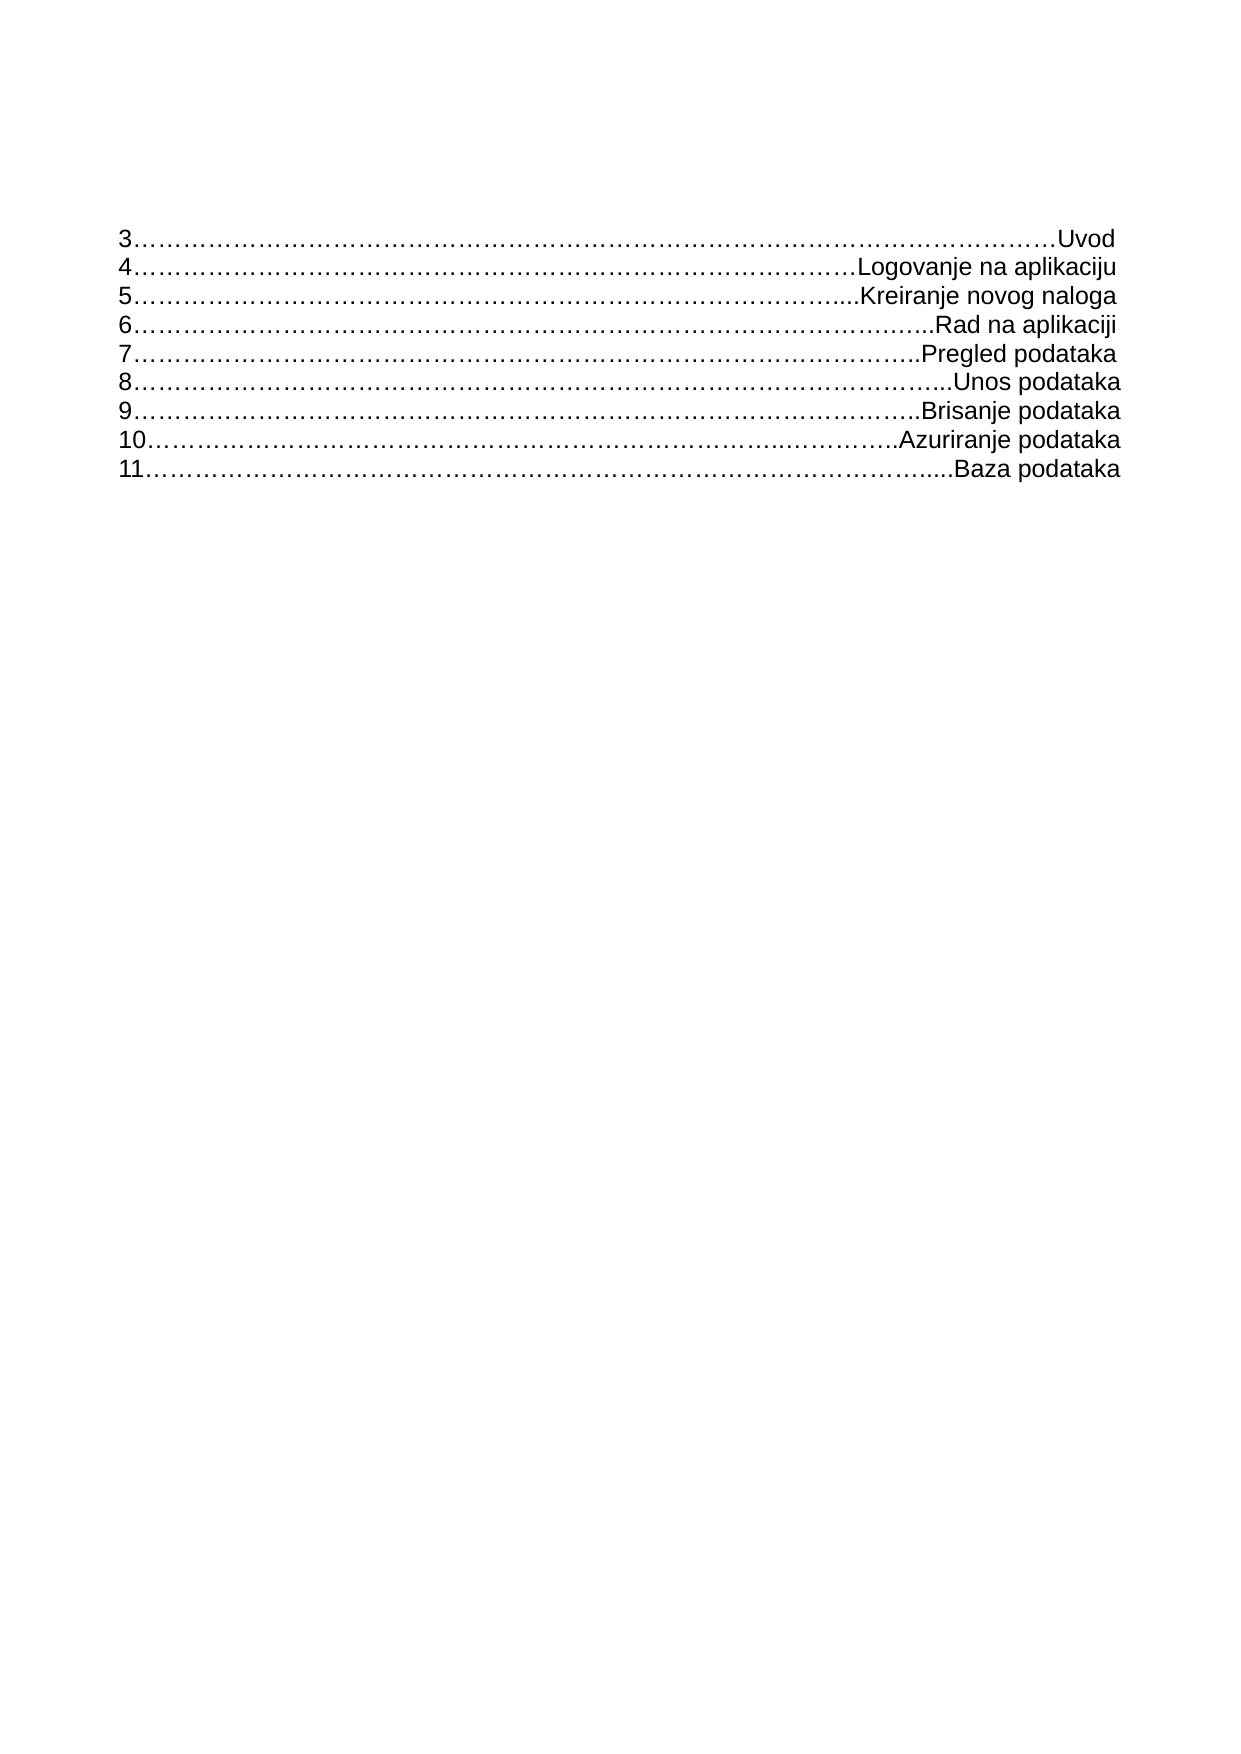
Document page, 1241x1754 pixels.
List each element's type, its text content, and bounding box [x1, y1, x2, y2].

text 3…………………………………………………………………………………………………Uvod [118, 223, 1122, 252]
text 7…………………………………………………………………………………..Pregled podataka [118, 338, 1122, 367]
text 8……………………………………………………………………………………...Unos podataka [118, 367, 1122, 396]
text 10…………………………………………………………………..…………..Azuriranje podataka [118, 425, 1122, 453]
text 11………………………………………………………………………………….....Baza podataka [118, 453, 1122, 482]
text 5…………………………………………………………………………....Kreiranje novog naloga [118, 281, 1122, 310]
text 9…………………………………………………………………………………..Brisanje podataka [118, 396, 1122, 425]
text 4……………………………………………………………………………Logovanje na aplikaciju [118, 252, 1122, 281]
text 6……………………………………………………………………………….…...Rad na aplikaciji [118, 310, 1122, 338]
